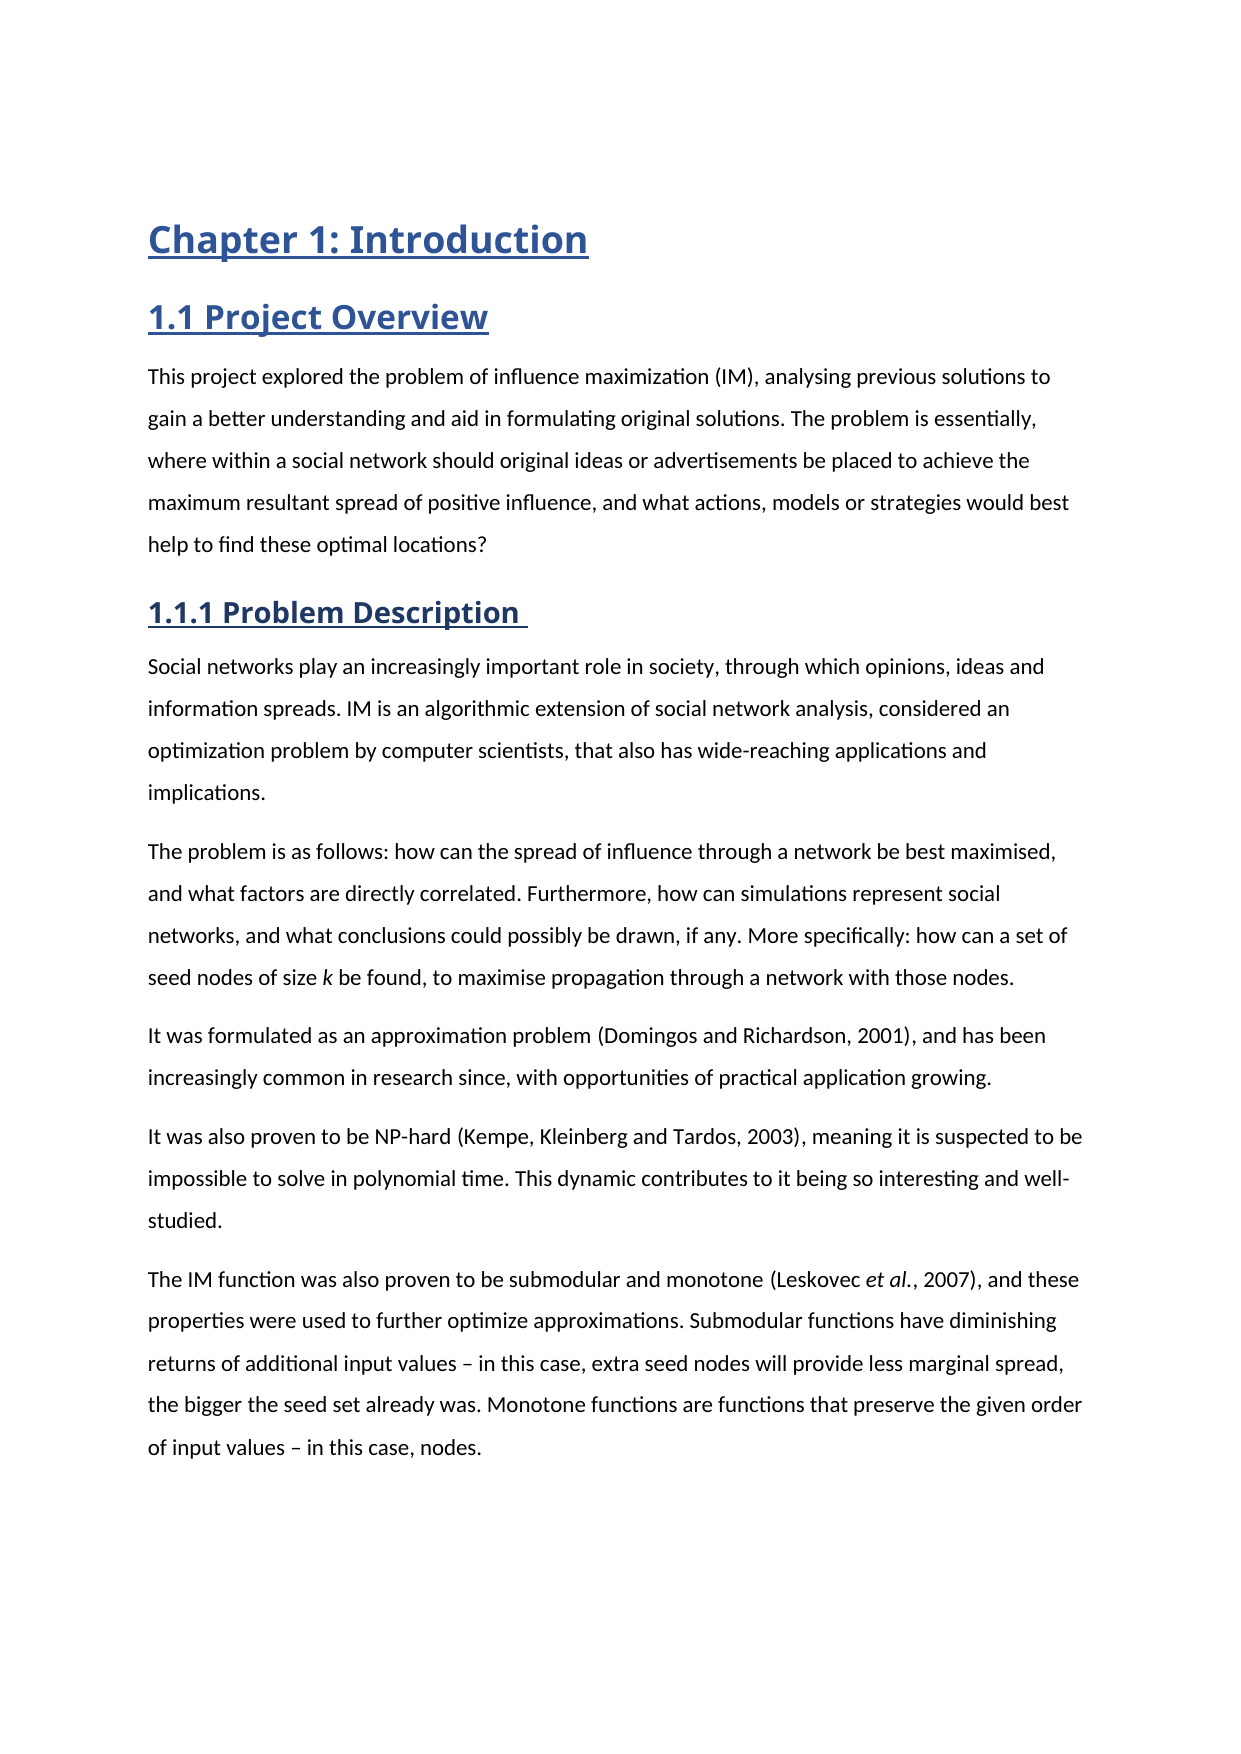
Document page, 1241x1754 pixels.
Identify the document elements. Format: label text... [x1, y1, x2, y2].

text This project explored the problem of influence maximization (IM), analysing previous solutions to gain a better understanding and aid in formulating original solutions. The problem is essentially, where within a social network should original ideas or advertisements be placed to achieve the maximum resultant spread of positive influence, and what actions, models or strategies would best help to find these optimal locations? [148, 362, 1092, 558]
text It was formulated as an approximation problem (Domingos and Richardson, 2001), and has been increasingly common in research since, with opportunities of practical application growing. [148, 1021, 1092, 1091]
subtitle Chapter 1: Introduction [148, 213, 1092, 264]
subtitle 1.1 Project Overview [148, 294, 1092, 339]
text Social networks play an increasingly important role in society, through which opinions, ideas and information spreads. IM is an algorithmic extension of social network analysis, considered an optimization problem by computer scientists, that also has wide-reaching applications and implications. [148, 652, 1092, 806]
text The problem is as follows: how can the spread of influence through a network be best maximised, and what factors are directly correlated. Furthermore, how can simulations represent social networks, and what conclusions could possibly be drawn, if any. More specifically: how can a set of seed nodes of size k be found, to maximise propagation through a network with those nodes. [148, 837, 1092, 991]
text It was also proven to be NP-hard (Kempe, Kleinberg and Tardos, 2003), meaning it is suspected to be impossible to solve in polynomial time. This dynamic contributes to it being so interesting and well-studied. [148, 1122, 1092, 1234]
text The IM function was also proven to be submodular and monotone (Leskovec et al., 2007), and these properties were used to further optimize approximations. Submodular functions have diminishing returns of additional input values – in this case, extra seed nodes will provide less marginal spread, the bigger the seed set already was. Monotone functions are functions that preserve the given order of input values – in this case, nodes. [148, 1265, 1092, 1461]
subtitle 1.1.1 Problem Description [148, 593, 1092, 632]
